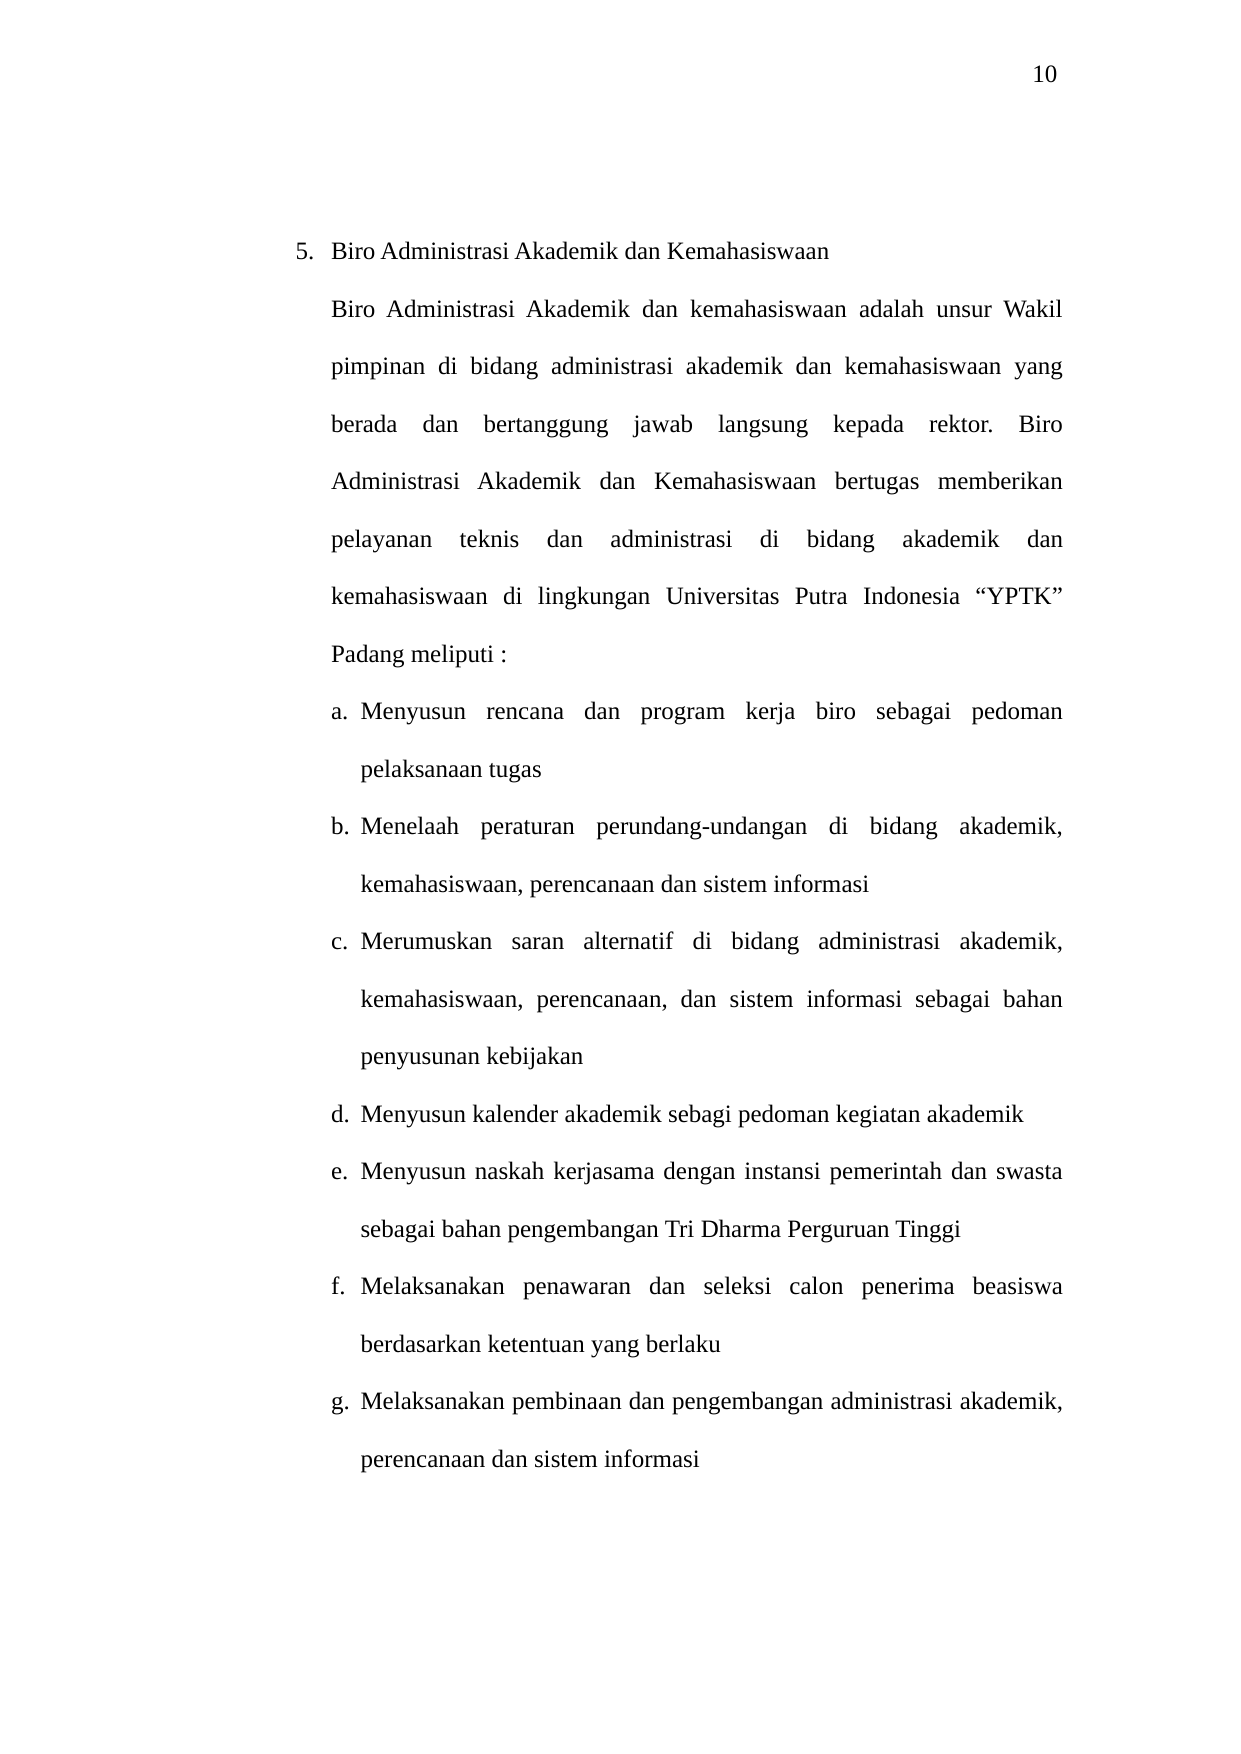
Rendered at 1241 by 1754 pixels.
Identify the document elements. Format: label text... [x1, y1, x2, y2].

list Biro Administrasi Akademik dan Kemahasiswaan [295, 236, 1063, 265]
list Biro Administrasi Akademik dan kemahasiswaan adalah unsur Wakil pimpinan di bidang administrasi akademik dan kemahasiswaan yang berada dan bertanggung jawab langsung kepada rektor. Biro Administrasi Akademik dan Kemahasiswaan bertugas memberikan pelayanan teknis dan administrasi di bidang akademik dan kemahasiswaan di lingkungan Universitas Putra Indonesia “YPTK” Padang meliputi : [295, 294, 1063, 667]
list Menyusun rencana dan program kerja biro sebagai pedoman pelaksanaan tugas [331, 696, 1063, 782]
list Menyusun kalender akademik sebagi pedoman kegiatan akademik [331, 1099, 1063, 1127]
list Melaksanakan pembinaan dan pengembangan administrasi akademik, perencanaan dan sistem informasi [331, 1386, 1063, 1472]
list Melaksanakan penawaran dan seleksi calon penerima beasiswa berdasarkan ketentuan yang berlaku [331, 1271, 1063, 1357]
list Merumuskan saran alternatif di bidang administrasi akademik, kemahasiswaan, perencanaan, dan sistem informasi sebagai bahan penyusunan kebijakan [331, 926, 1063, 1070]
list Menyusun naskah kerjasama dengan instansi pemerintah dan swasta sebagai bahan pengembangan Tri Dharma Perguruan Tinggi [331, 1156, 1063, 1242]
list Menelaah peraturan perundang-undangan di bidang akademik, kemahasiswaan, perencanaan dan sistem informasi [331, 811, 1063, 897]
